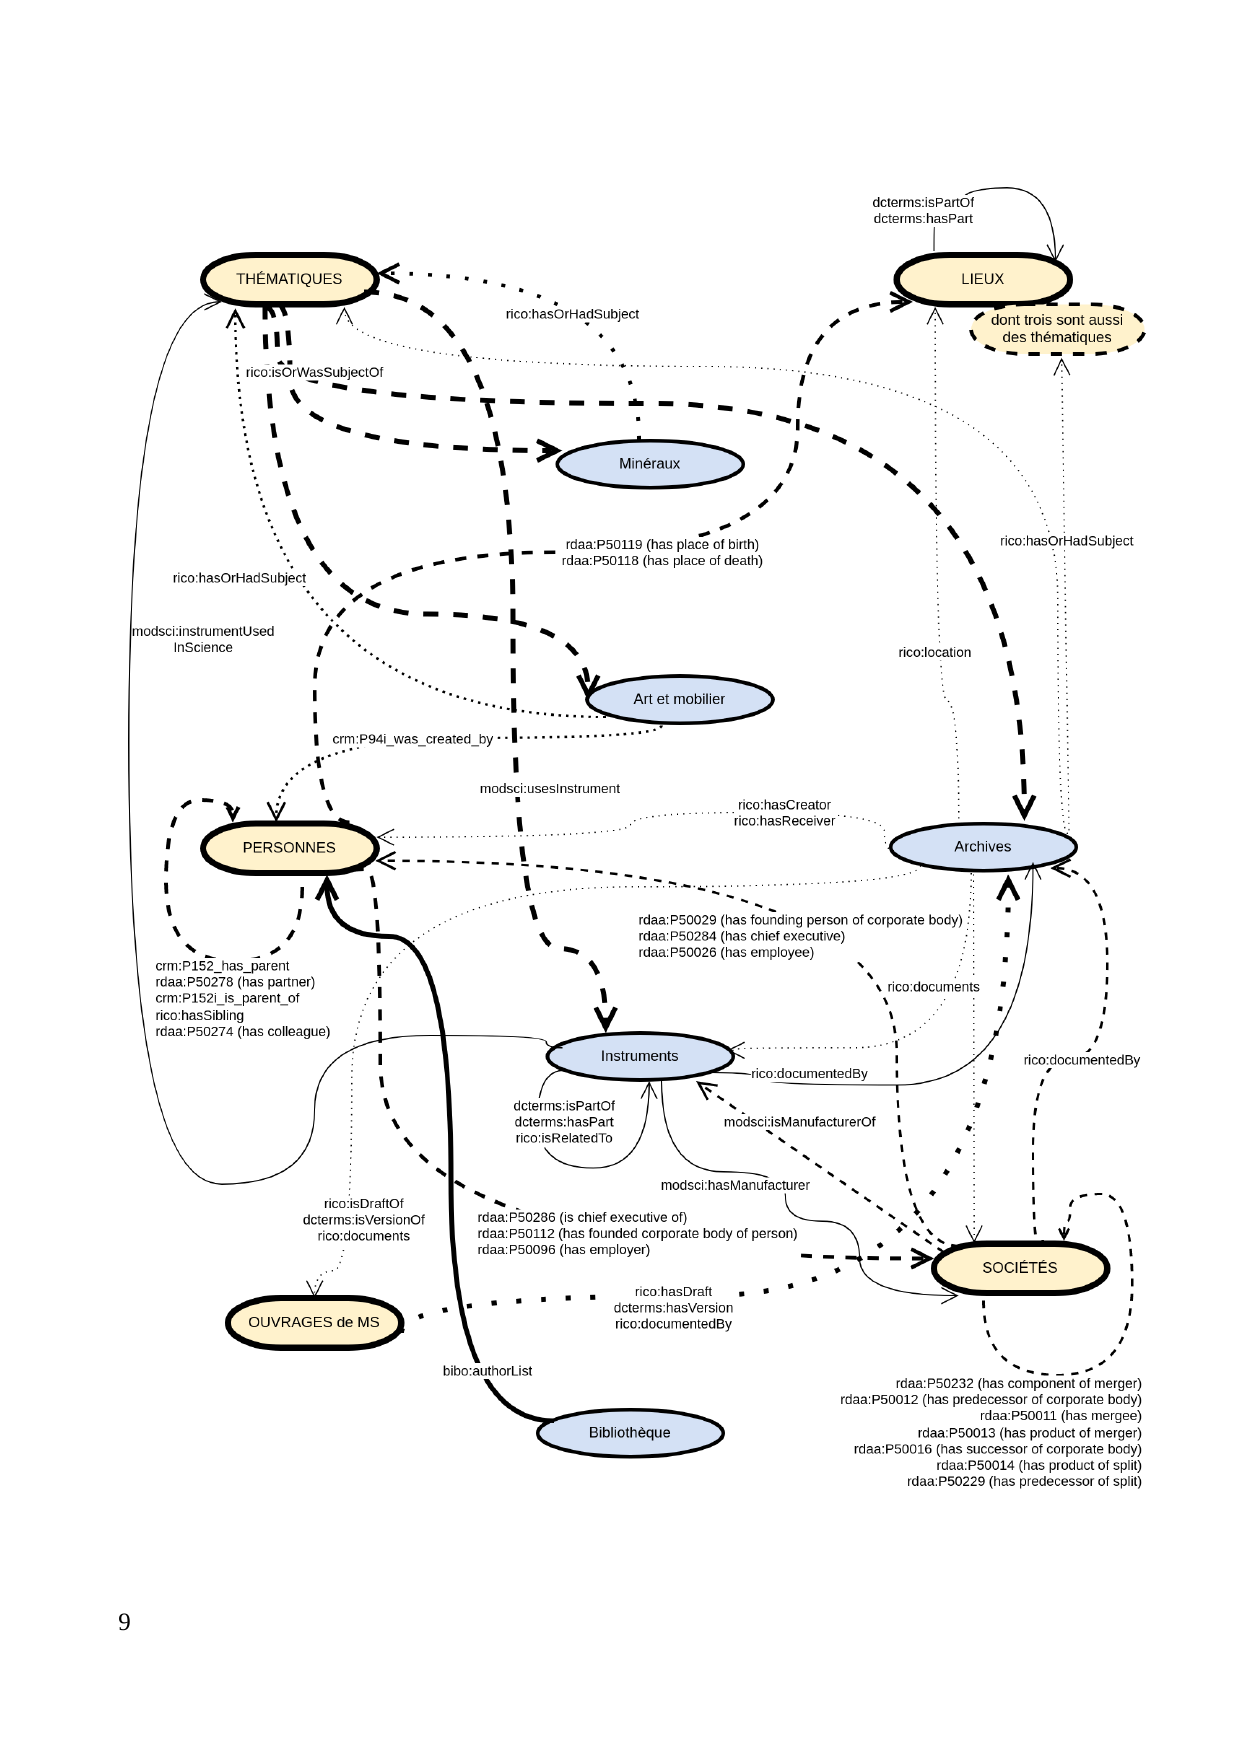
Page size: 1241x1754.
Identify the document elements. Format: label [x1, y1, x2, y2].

picture [120, 182, 1147, 1493]
